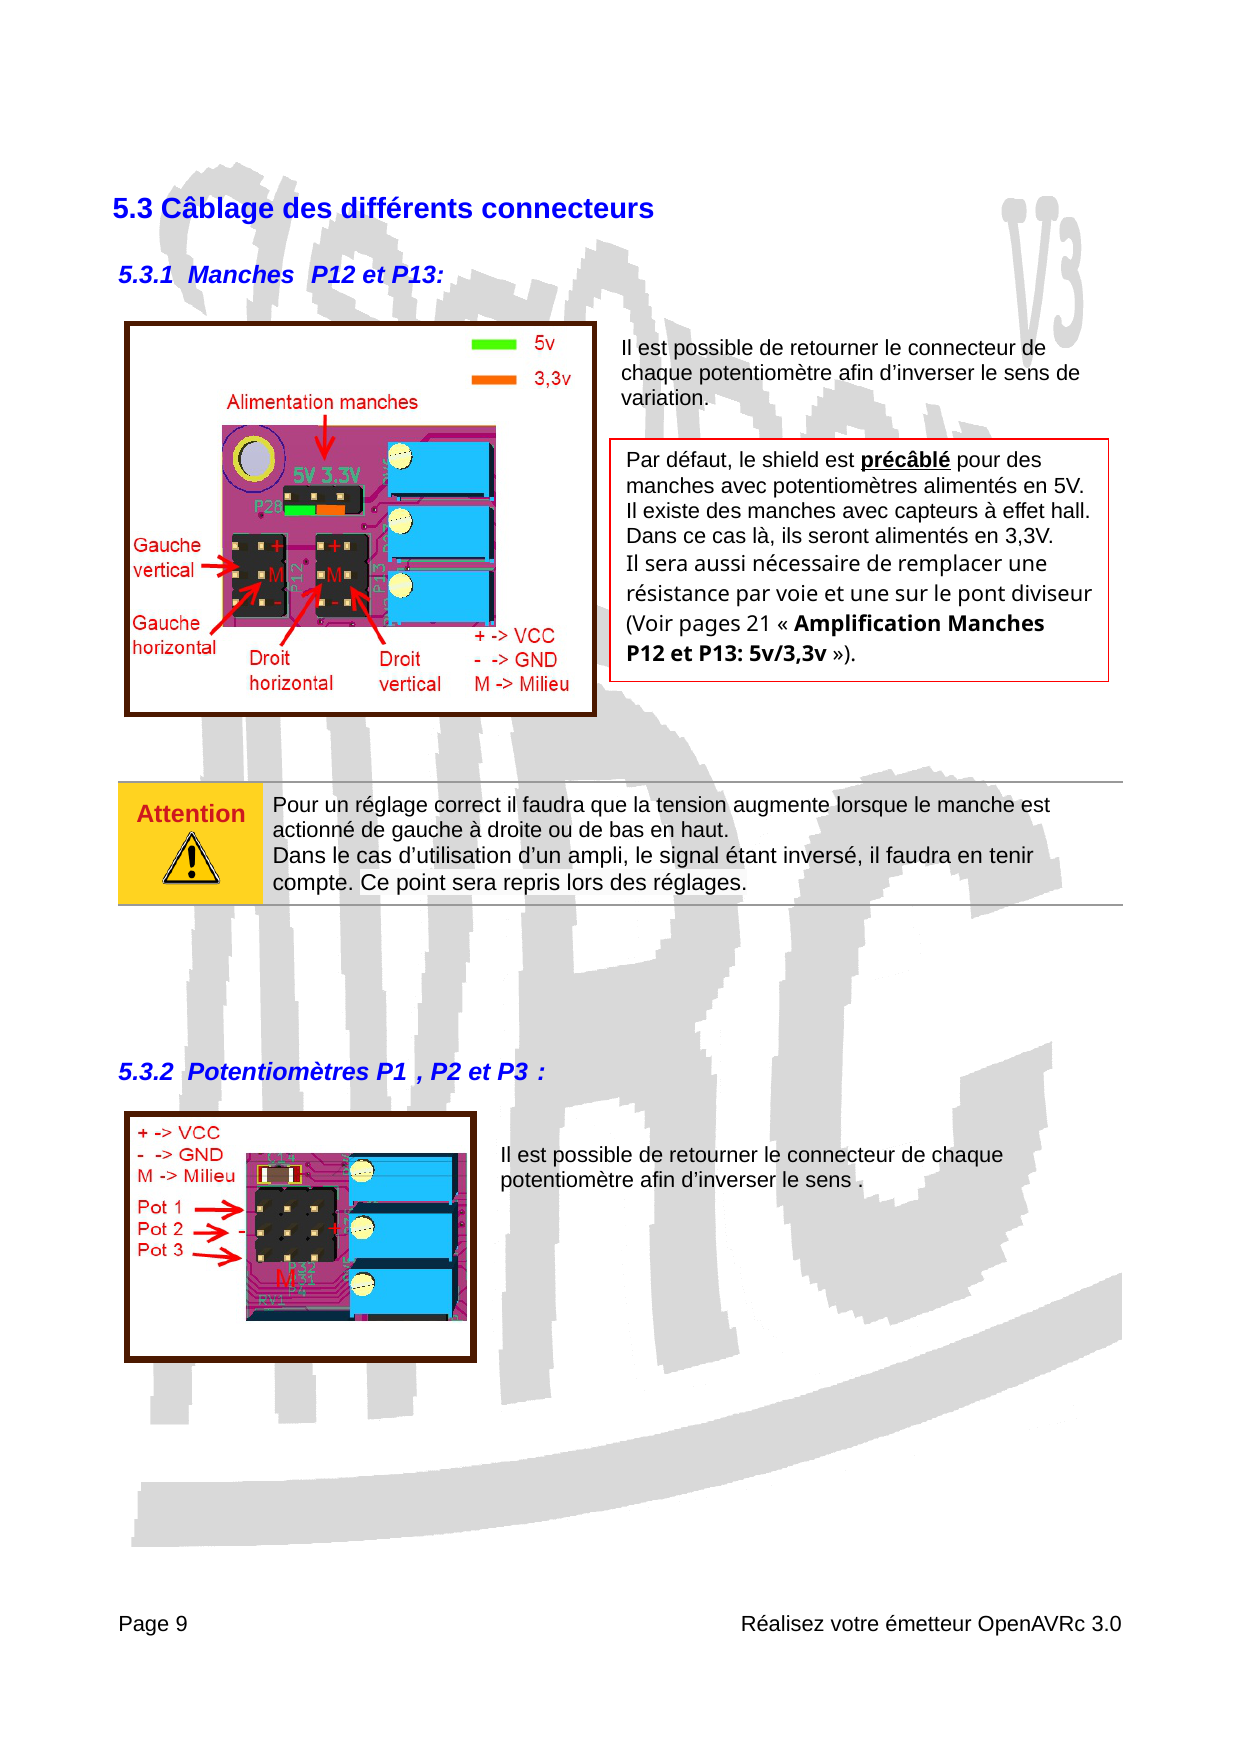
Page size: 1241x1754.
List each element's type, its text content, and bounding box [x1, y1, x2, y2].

picture [158, 827, 224, 888]
text Par défaut, le shield est précâblé pour des manches avec potentiomètres alimentés en 5V. [626, 447, 1093, 498]
text Il est possible de retourner le connecteur de chaque potentiomètre afin d’inverser le sens . [477, 1142, 1122, 1193]
text Il sera aussi nécessaire de remplacer une résistance par voie et une sur le pont diviseur [626, 548, 1093, 608]
table_header Pour un réglage correct il faudra que la tension augmente lorsque le manche est actionné de gauche à droite ou de bas en haut. Dans le cas d’utilisation d’un ampli, le signal étant inversé, il faudra en tenir compte. Ce point sera repris lors des réglages. [264, 783, 1122, 904]
table_header Attention [118, 783, 263, 904]
subtitle 5.3 Câblage des différents connecteurs [112, 192, 1122, 225]
text (Voir pages 21 « Amplification Manches P12 et P13: 5v/3,3v »). [626, 608, 1093, 667]
text Il est possible de retourner le connecteur de chaque potentiomètre afin d’inverser le sens de variation. [597, 334, 1122, 410]
subtitle 5.3.2 Potentiomètres P1 , P2 et P3 : [118, 1057, 1122, 1085]
subtitle 5.3.1 Manches P12 et P13: [118, 261, 1122, 289]
text Il existe des manches avec capteurs à effet hall. Dans ce cas là, ils seront alimentés en 3,3V. [626, 498, 1093, 548]
